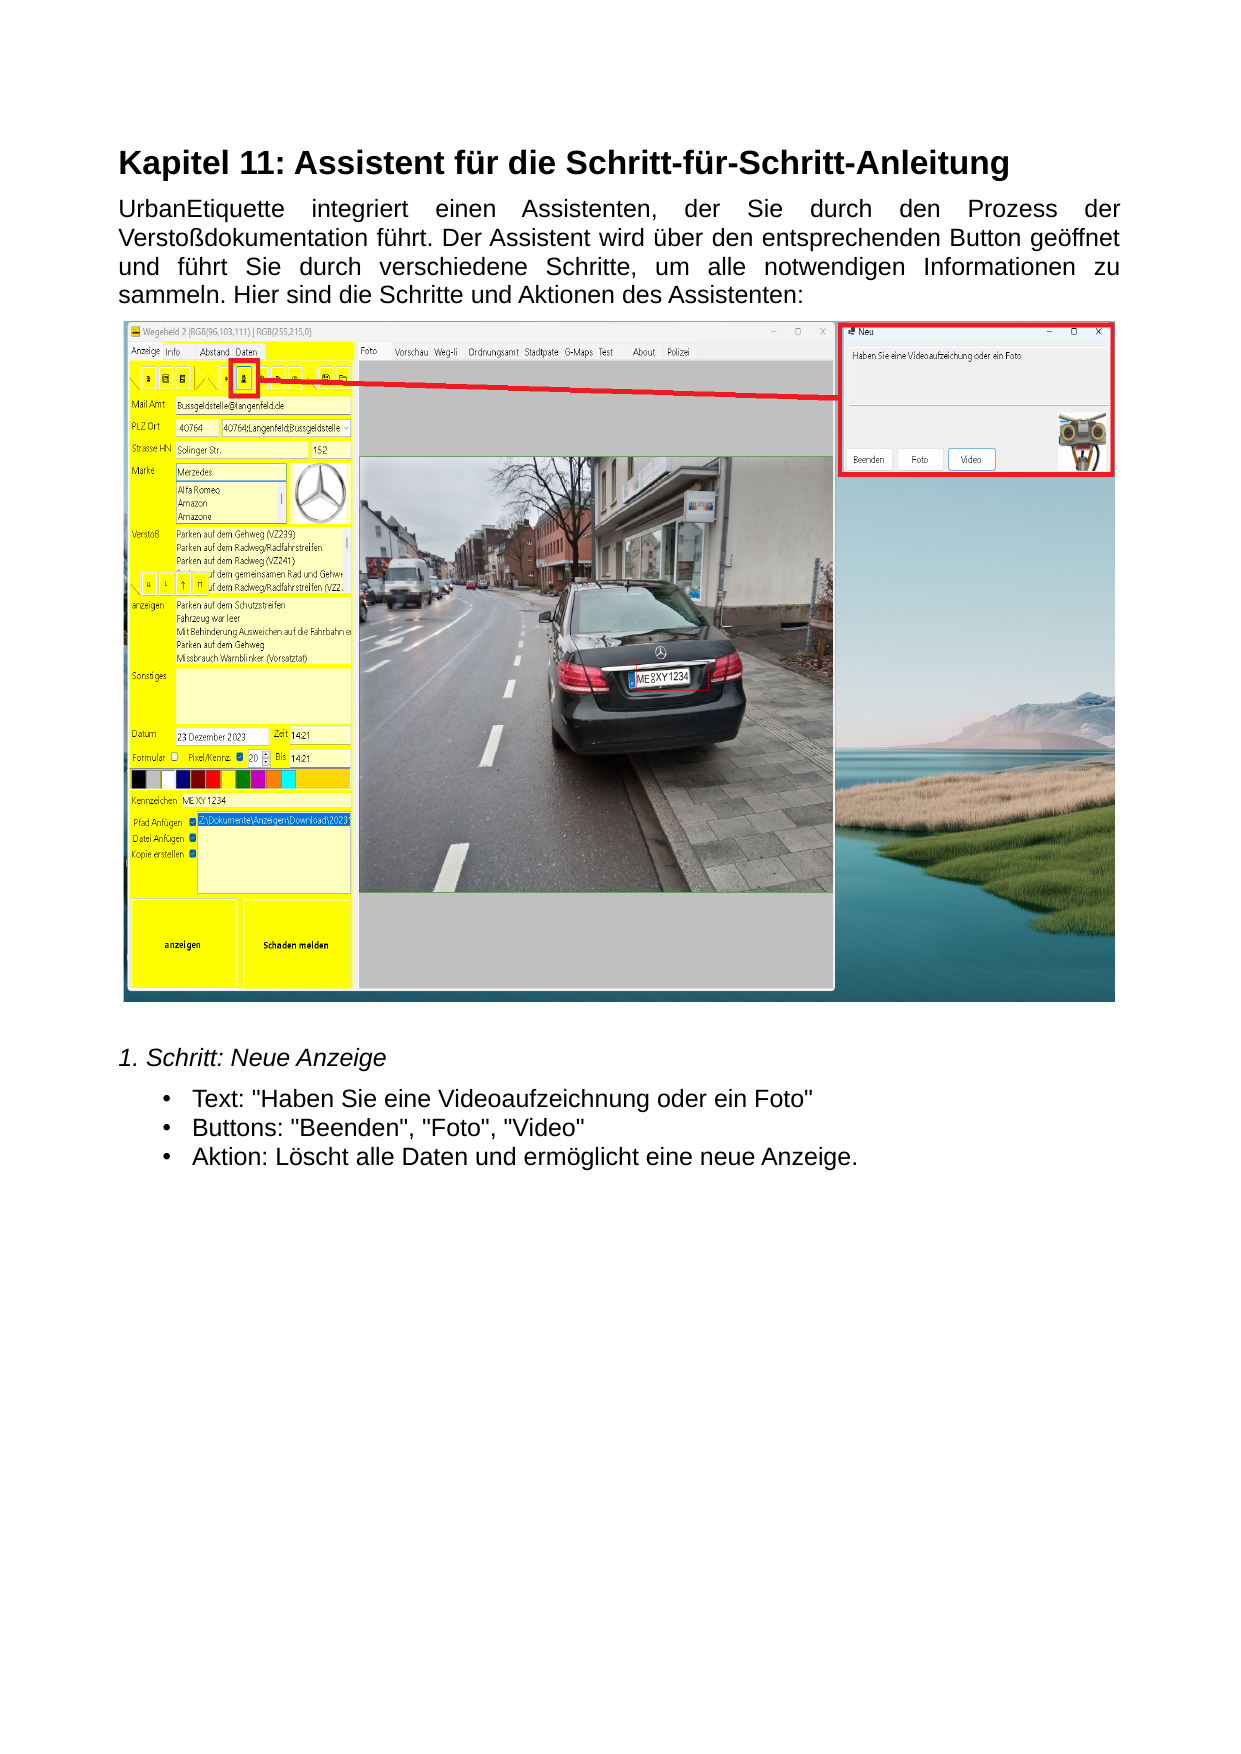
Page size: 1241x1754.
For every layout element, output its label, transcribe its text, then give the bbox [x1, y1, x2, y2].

list Aktion: Löscht alle Daten und ermöglicht eine neue Anzeige. [162, 1142, 1122, 1171]
subtitle Kapitel 11: Assistent für die Schritt-für-Schritt-Anleitung [118, 143, 1122, 182]
text 1. Schritt: Neue Anzeige [118, 1043, 1122, 1072]
list Text: "Haben Sie eine Videoaufzeichnung oder ein Foto" [162, 1084, 1122, 1113]
list Buttons: "Beenden", "Foto", "Video" [162, 1113, 1122, 1142]
text UrbanEtiquette integriert einen Assistenten, der Sie durch den Prozess der Verstoßdokumentation führt. Der Assistent wird über den entsprechenden Button geöffnet und führt Sie durch verschiedene Schritte, um alle notwendigen Informationen zu sammeln. Hier sind die Schritte und Aktionen des Assistenten: [118, 194, 1122, 309]
